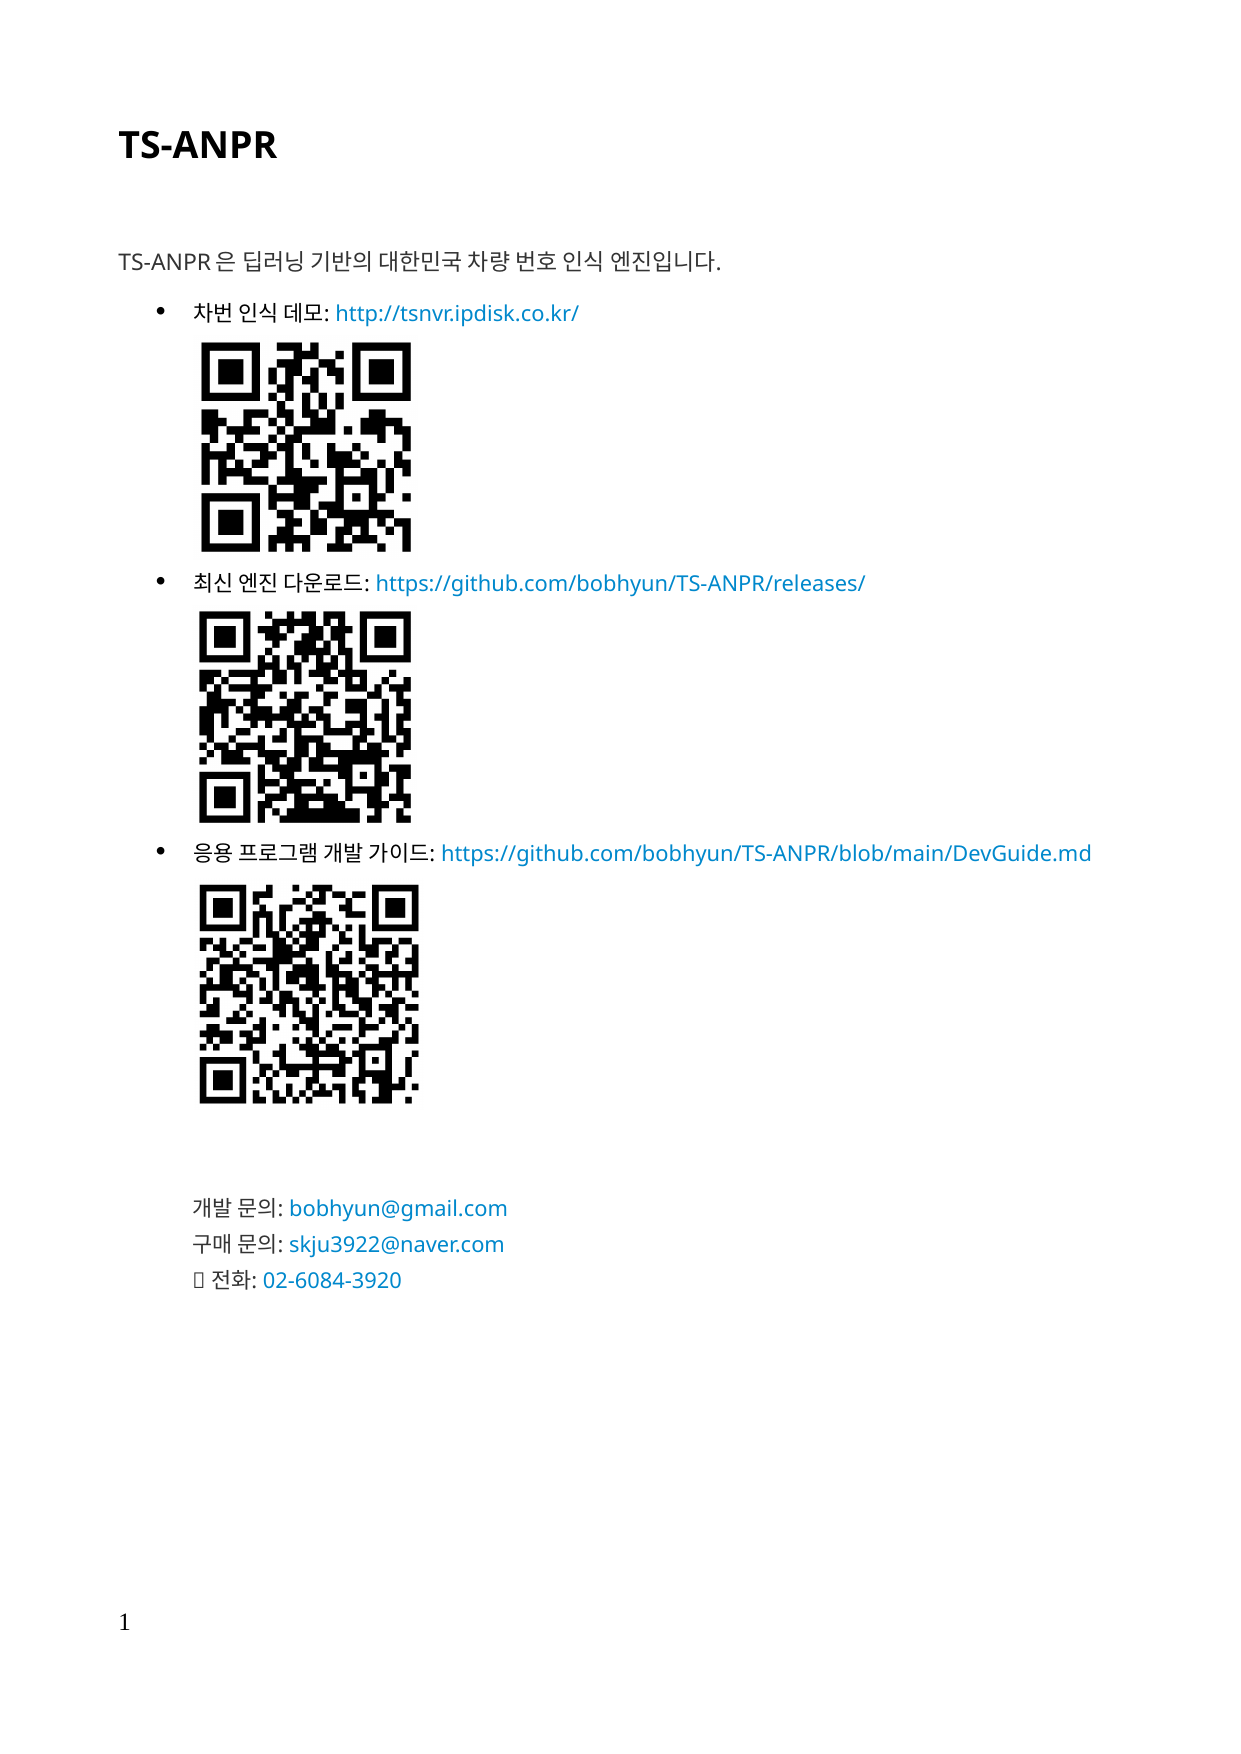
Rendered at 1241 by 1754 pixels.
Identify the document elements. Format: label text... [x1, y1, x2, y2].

picture [193, 335, 419, 560]
text TS-ANPR은 딥러닝 기반의 대한민국 차량 번호 인식 엔진입니다. [118, 244, 1122, 277]
picture [193, 878, 425, 1110]
subtitle 차번 인식 데모: http://tsnvr.ipdisk.co.kr/ [156, 296, 1122, 328]
subtitle 응용 프로그램 개발 가이드: https://github.com/bobhyun/TS-ANPR/blob/main/DevGuide.md [156, 619, 1122, 868]
text 구매 문의: skju3922@naver.com [192, 1227, 1122, 1259]
subtitle TS-ANPR [118, 118, 1122, 169]
picture [192, 605, 418, 830]
subtitle 최신 엔진 다운로드: https://github.com/bobhyun/TS-ANPR/releases/ [156, 342, 1122, 598]
text 개발 문의: bobhyun@gmail.com [192, 1191, 1122, 1222]
text 📞 전화: 02-6084-3920 [192, 1263, 1122, 1295]
